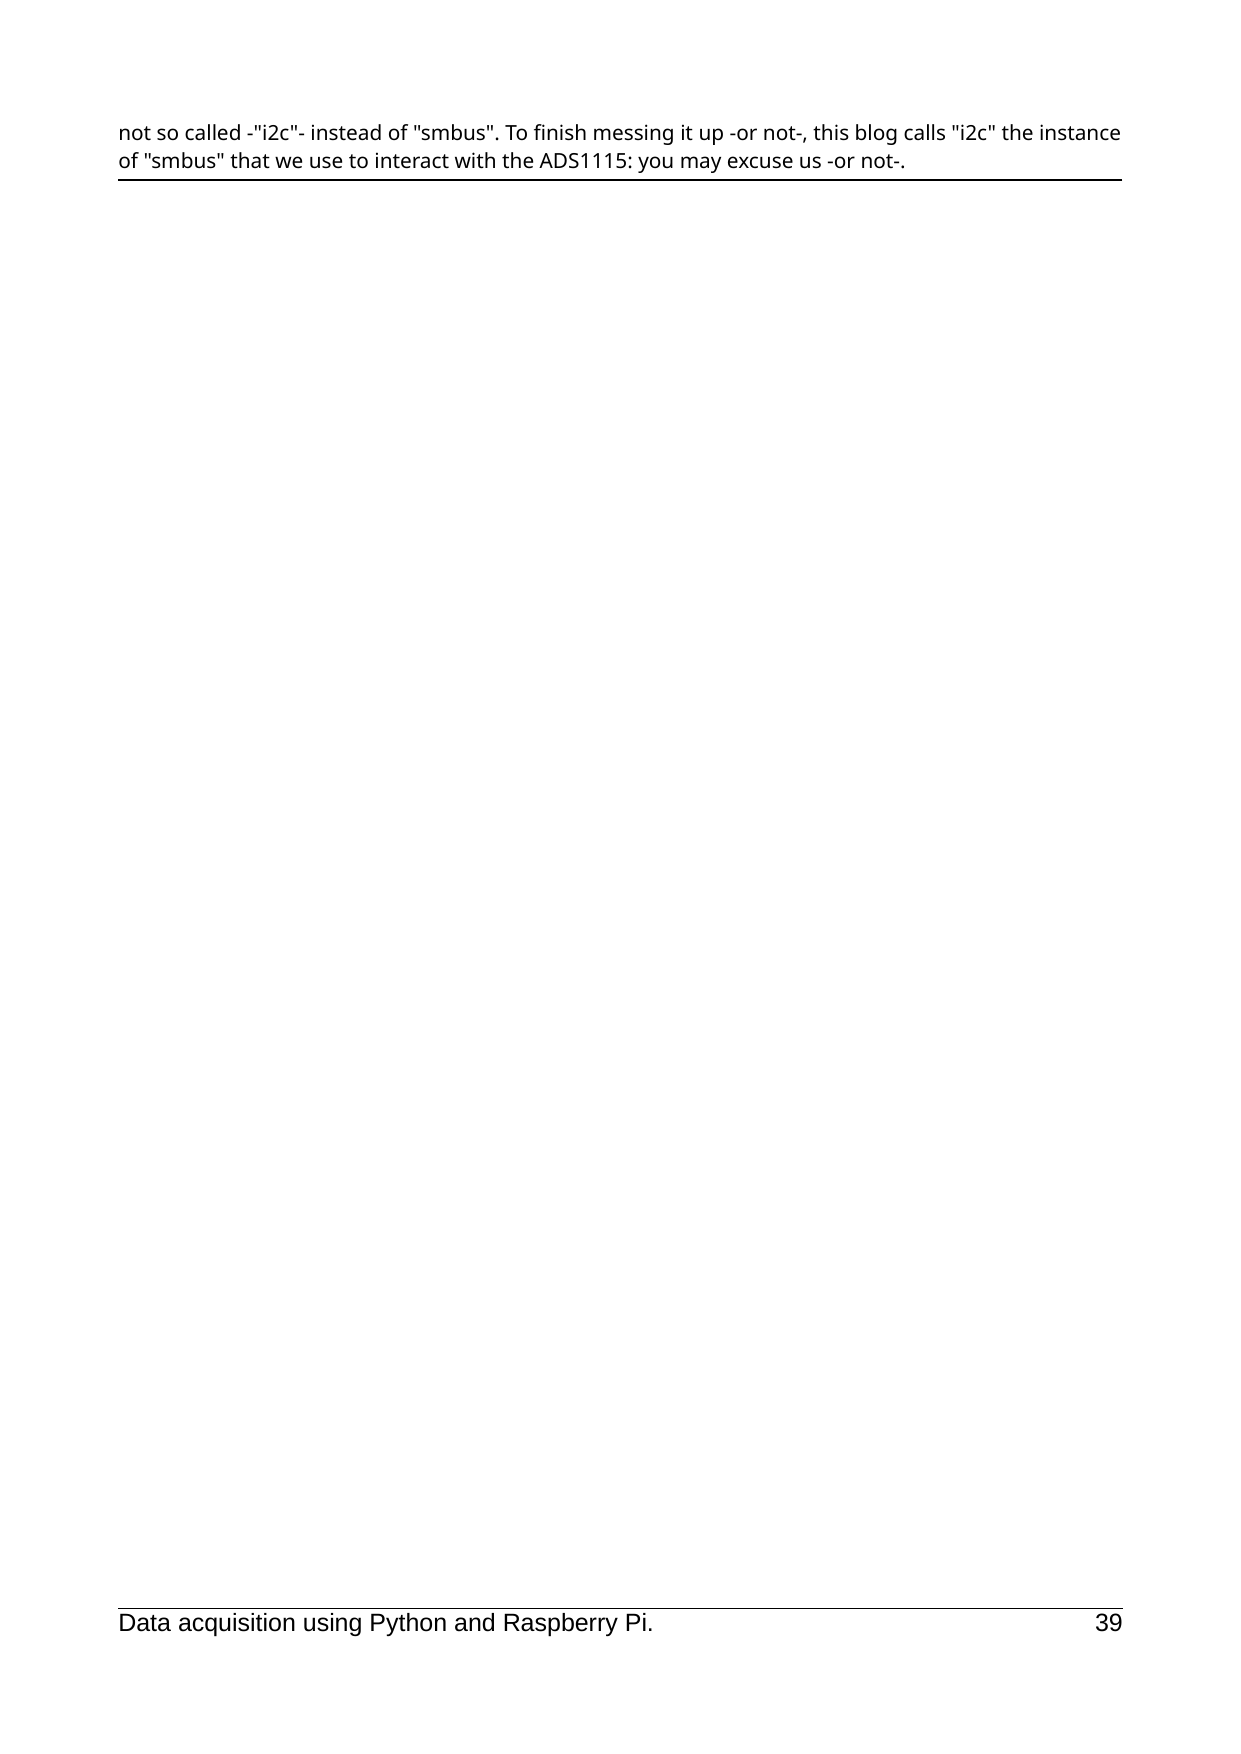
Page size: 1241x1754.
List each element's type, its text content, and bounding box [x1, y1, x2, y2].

text not so called -"i2c"- instead of "smbus". To finish messing it up -or not-, this blog calls "i2c" the instance of "smbus" that we use to interact with the ADS1115: you may excuse us -or not-. [118, 118, 1122, 179]
